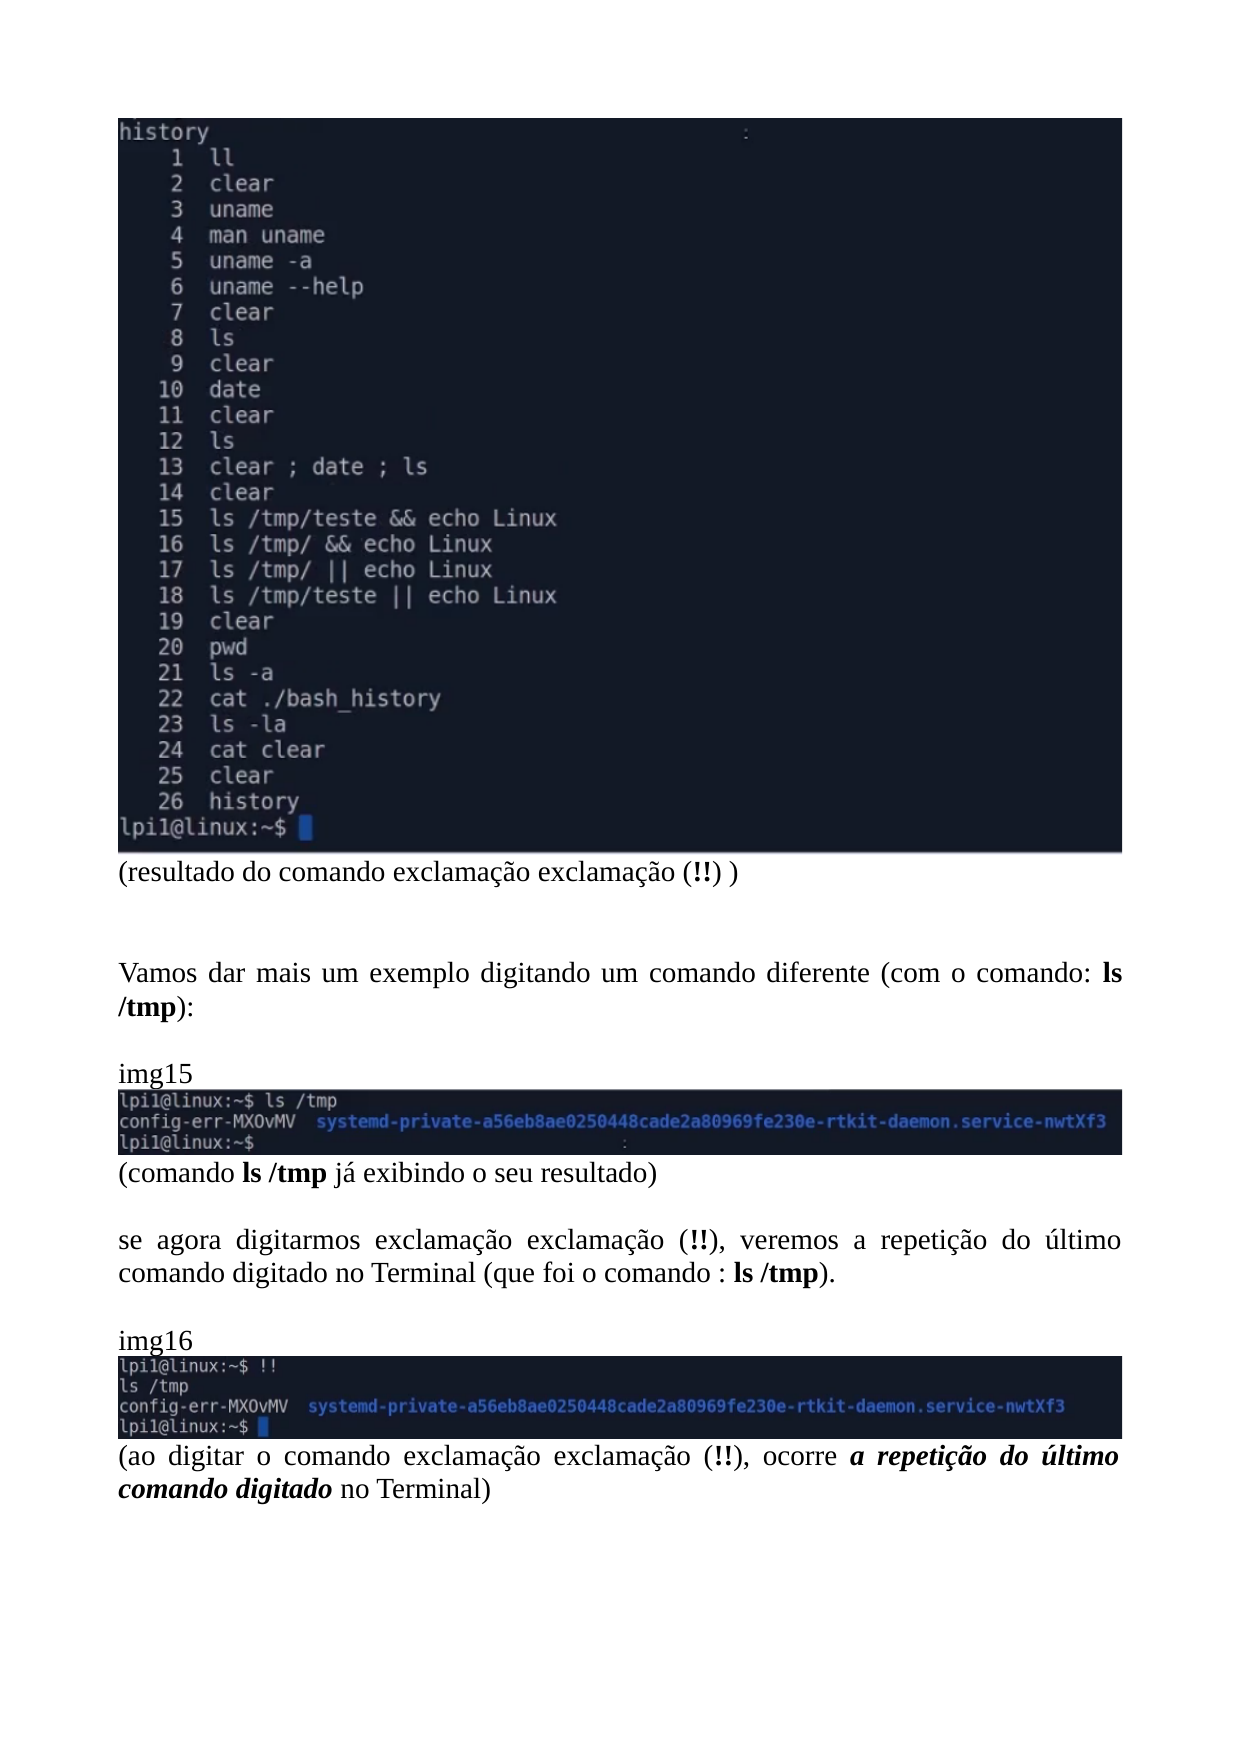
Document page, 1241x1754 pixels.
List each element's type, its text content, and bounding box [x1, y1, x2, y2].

text (comando ls /tmp já exibindo o seu resultado) [118, 1155, 1122, 1188]
picture [118, 1089, 1123, 1155]
text (resultado do comando exclamação exclamação (!!) ) [118, 855, 1122, 888]
text Vamos dar mais um exemplo digitando um comando diferente (com o comando: ls /tmp): [118, 955, 1122, 1022]
text img15 [118, 1056, 1122, 1089]
picture [118, 1356, 1123, 1439]
text (ao digitar o comando exclamação exclamação (!!), ocorre a repetição do último comando digitado no Terminal) [118, 1439, 1122, 1505]
text se agora digitarmos exclamação exclamação (!!), veremos a repetição do último comando digitado no Terminal (que foi o comando : ls /tmp). [118, 1222, 1122, 1289]
picture [118, 118, 1123, 855]
text img16 [118, 1323, 1122, 1356]
